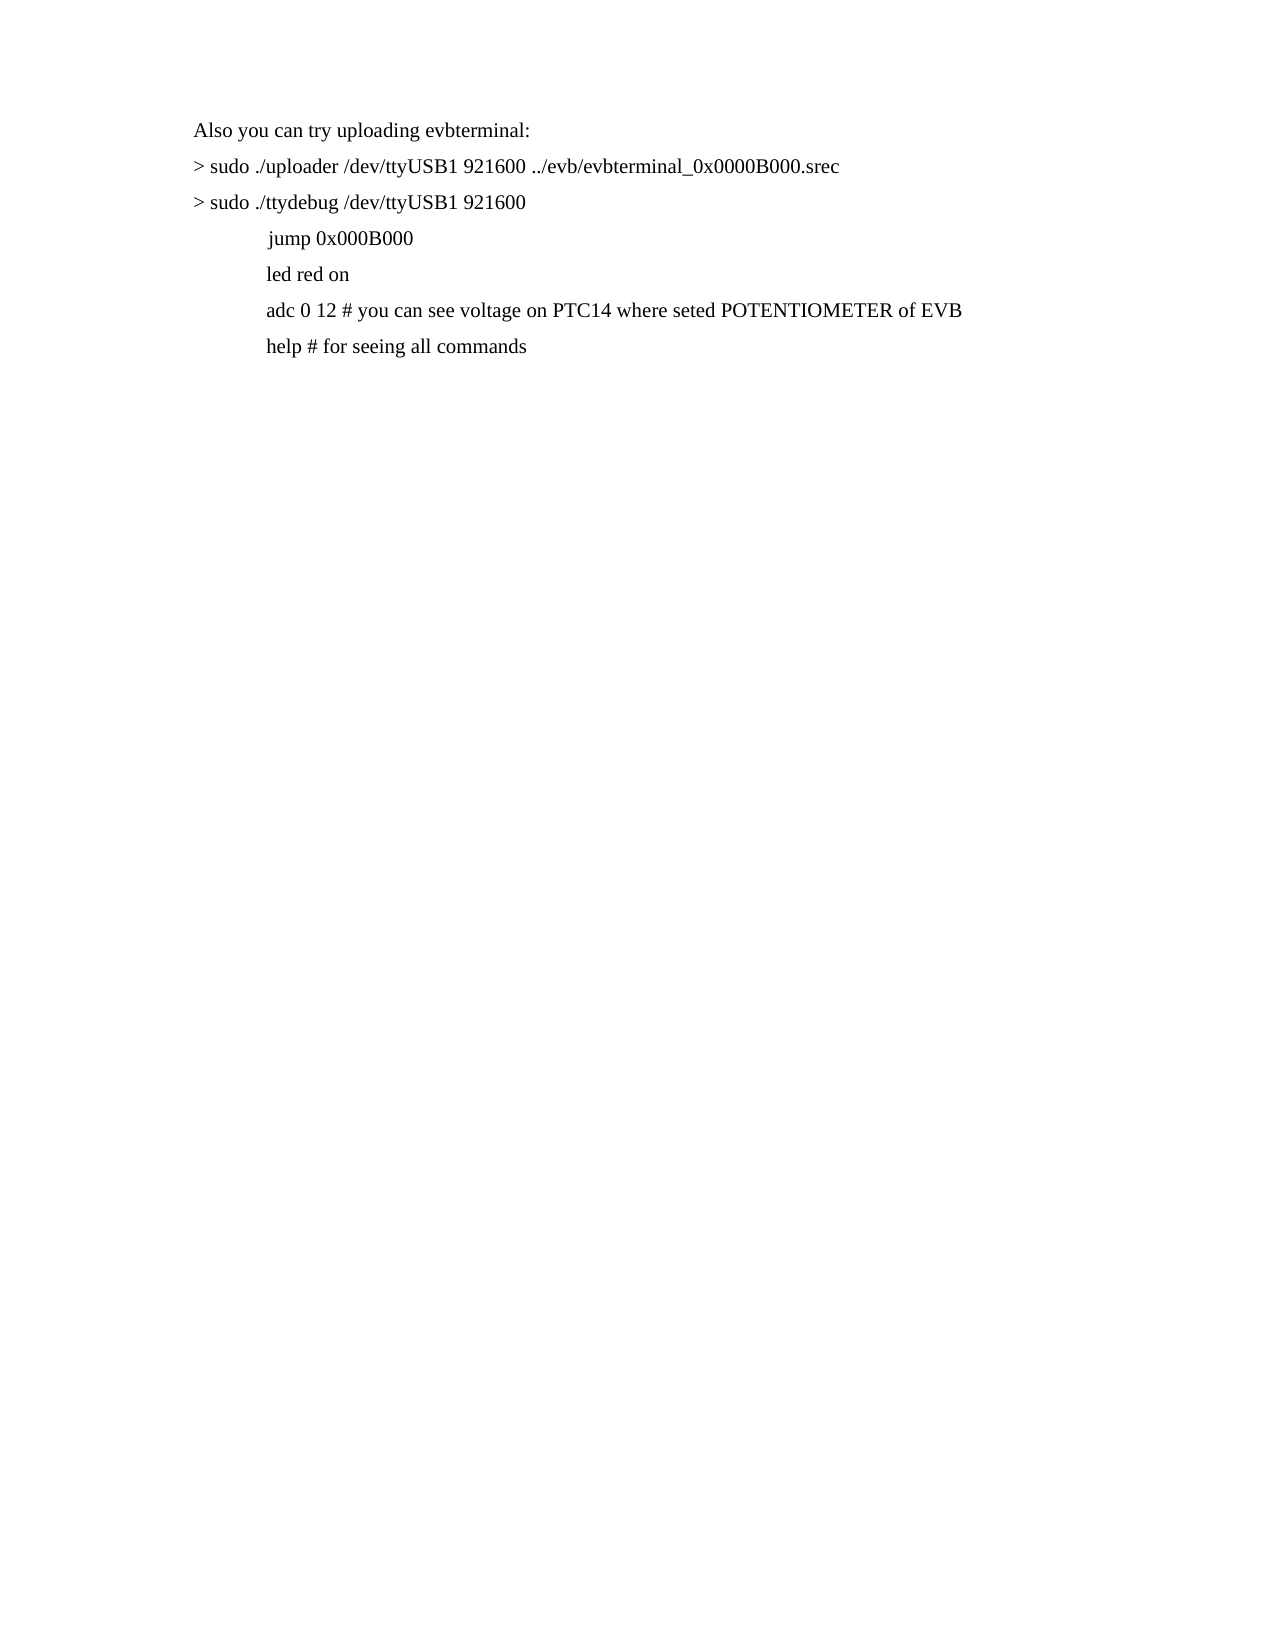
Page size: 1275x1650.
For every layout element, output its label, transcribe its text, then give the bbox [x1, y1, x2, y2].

text adc 0 12 # you can see voltage on PTC14 where seted POTENTIOMETER of EVB [118, 298, 1157, 322]
text Also you can try uploading evbterminal: [118, 118, 1157, 142]
text > sudo ./ttydebug /dev/ttyUSB1 921600 [118, 190, 1157, 214]
text > sudo ./uploader /dev/ttyUSB1 921600 ../evb/evbterminal_0x0000B000.srec [118, 154, 1157, 178]
text led red on [118, 262, 1157, 286]
text jump 0x000B000 [118, 226, 1157, 250]
text help # for seeing all commands [118, 334, 1157, 358]
